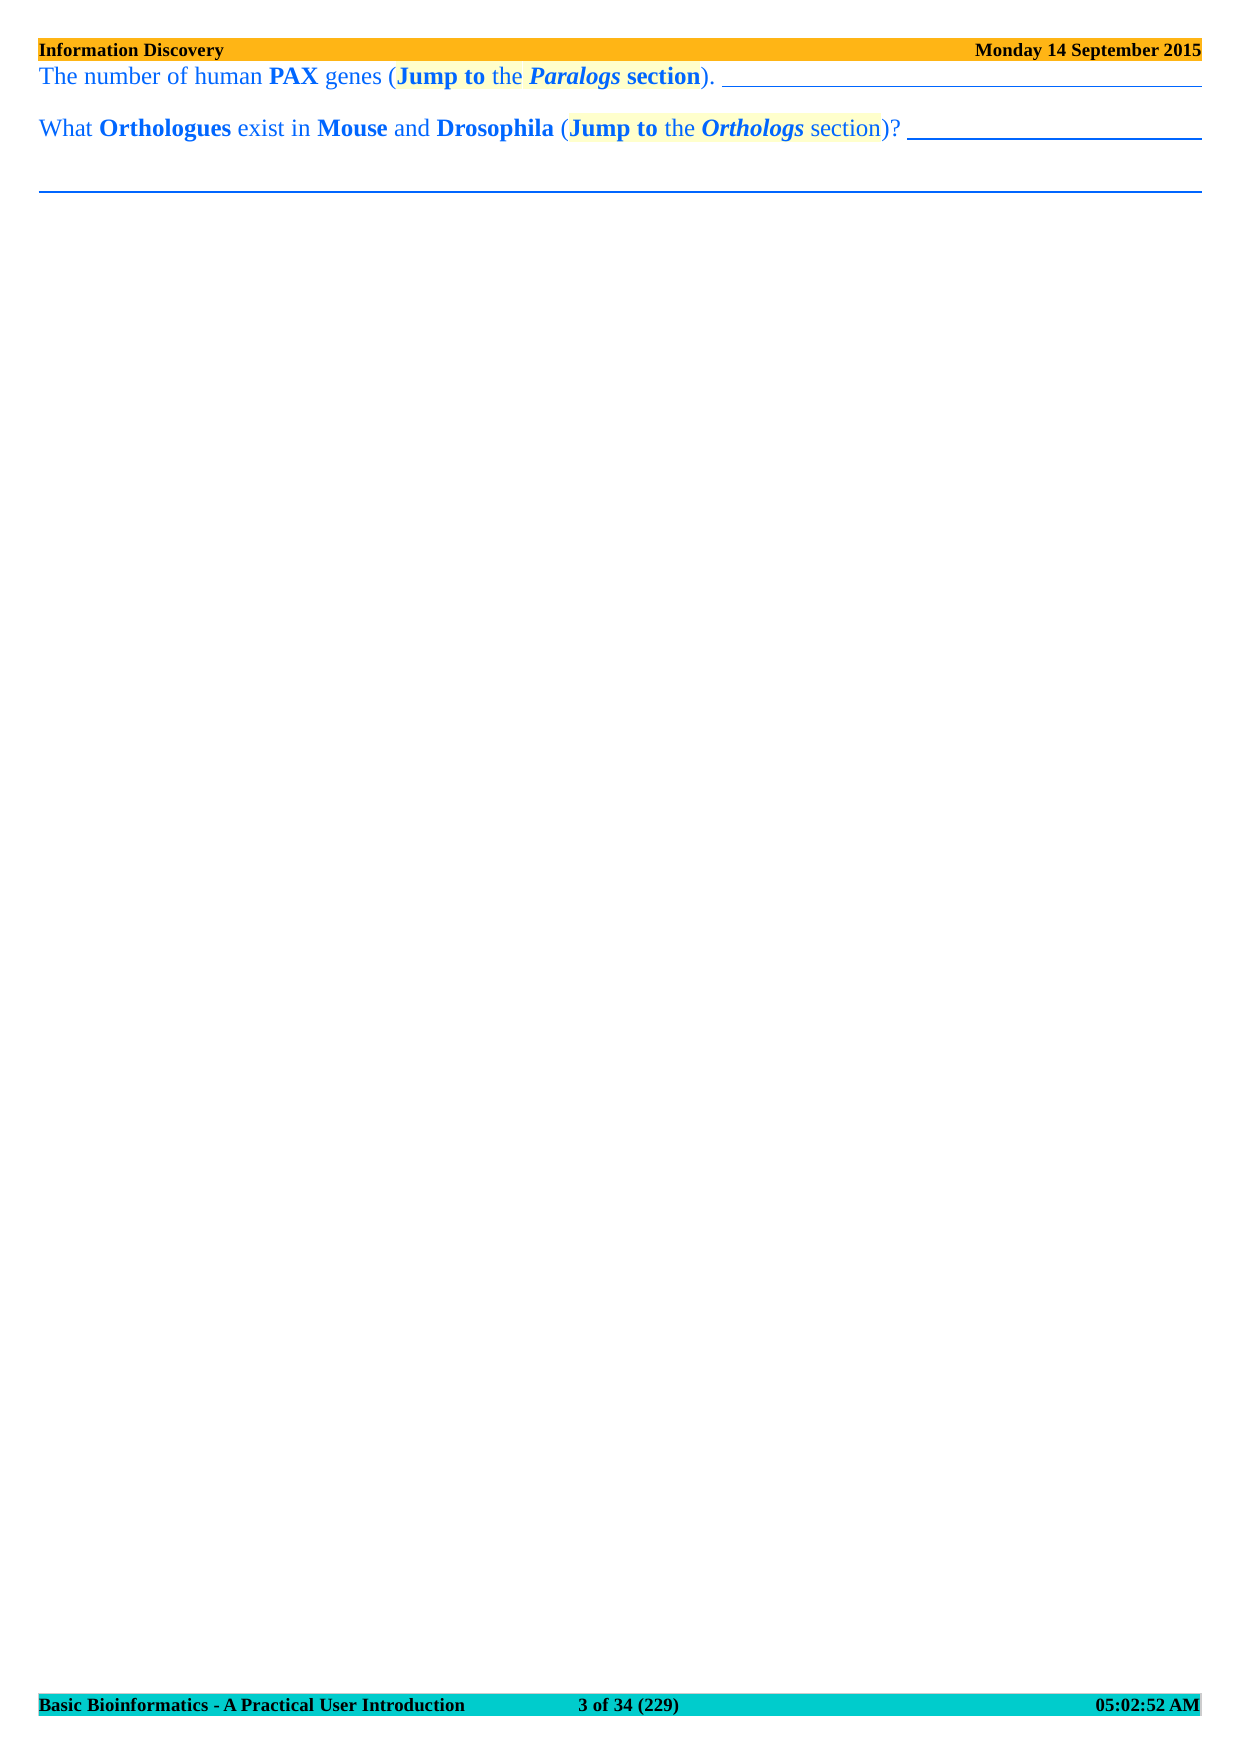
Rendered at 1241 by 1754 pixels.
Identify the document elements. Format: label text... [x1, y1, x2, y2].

text The number of human PAX genes (Jump to the Paralogs section). [38, 61, 1202, 89]
text What Orthologues exist in Mouse and Drosophila (Jump to the Orthologs section)? [38, 113, 1202, 142]
